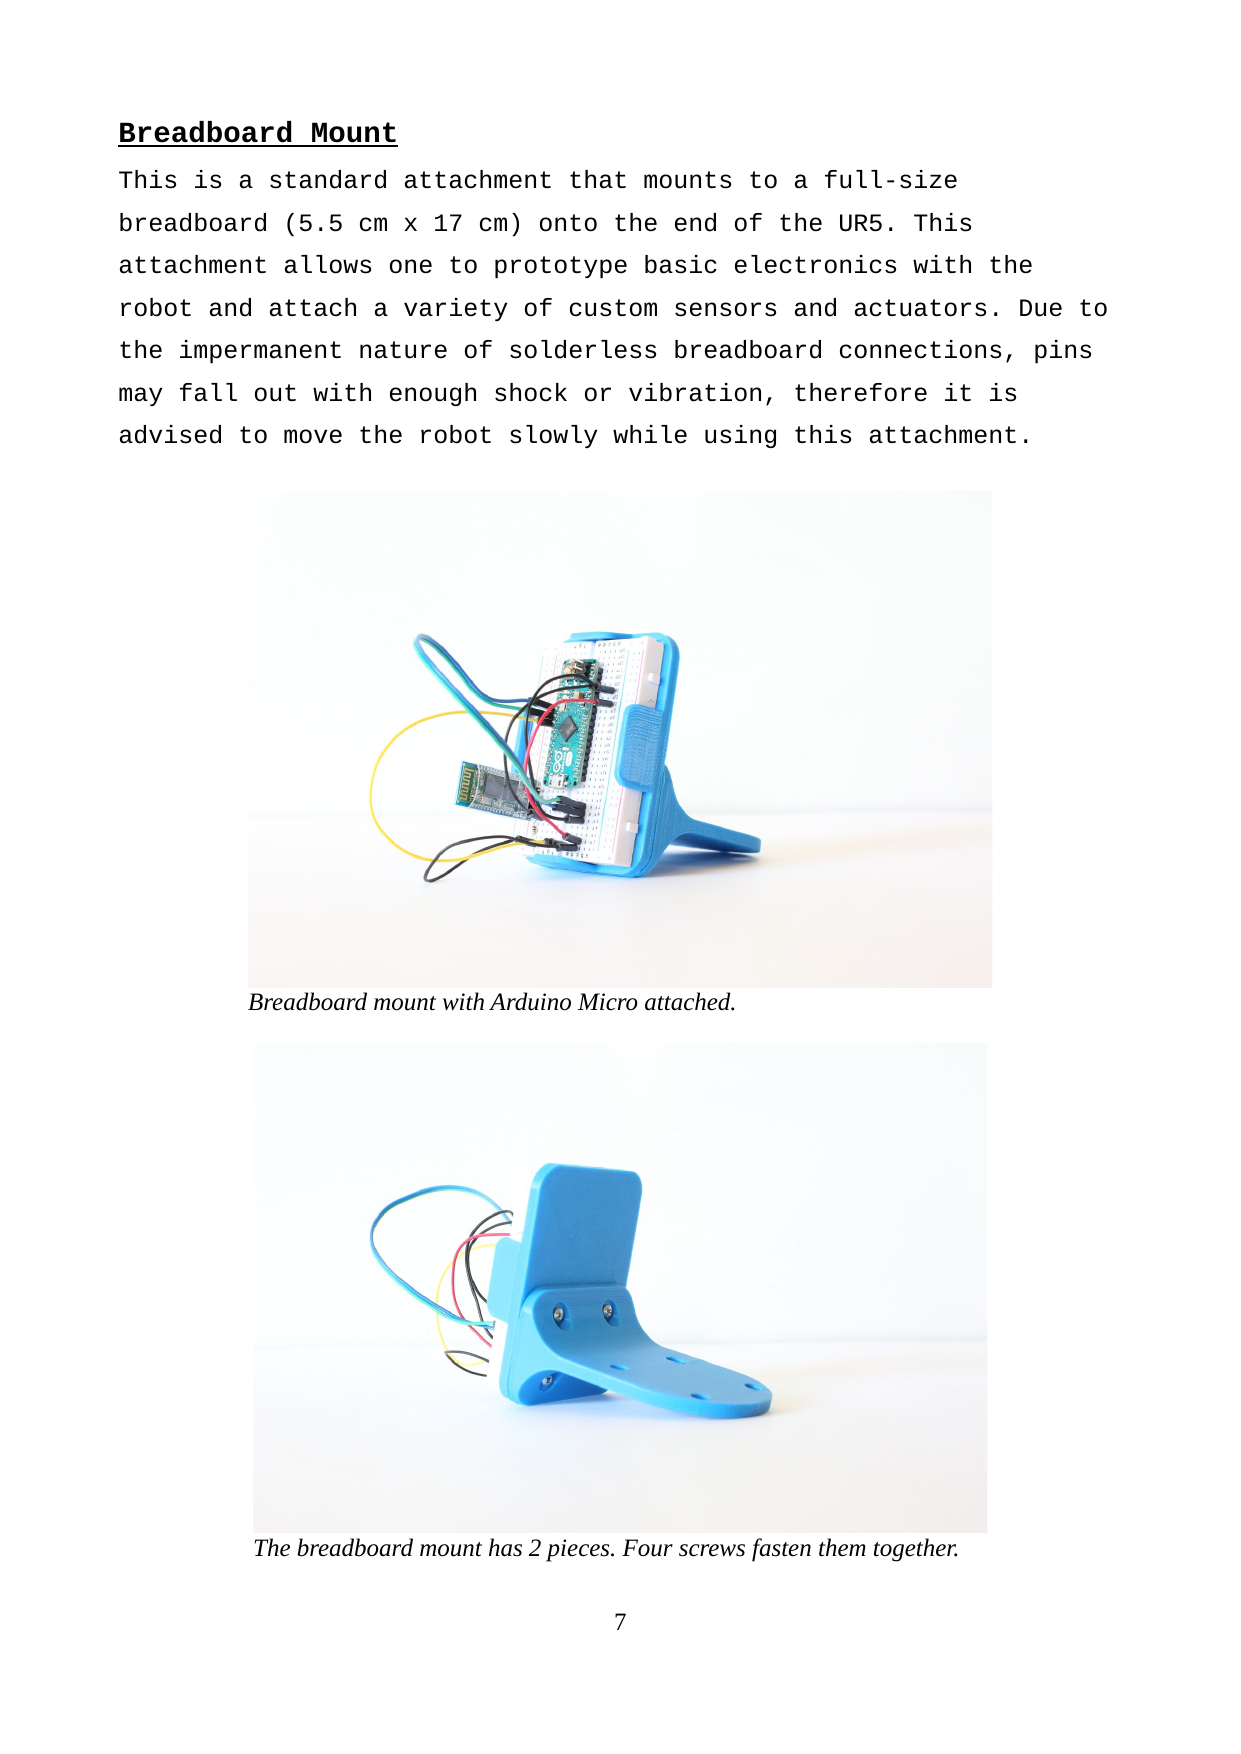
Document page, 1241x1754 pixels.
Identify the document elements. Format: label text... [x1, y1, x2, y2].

text This is a standard attachment that mounts to a full-size breadboard (5.5 cm x 17 cm) onto the end of the UR5. This attachment allows one to prototype basic electronics with the robot and attach a variety of custom sensors and actuators. Due to the impermanent nature of solderless breadboard connections, pins may fall out with enough shock or vibration, therefore it is advised to move the robot slowly while using this attachment. [118, 168, 1122, 451]
text Breadboard mount with Arduino Micro attached. [248, 988, 992, 1016]
text Breadboard Mount [118, 118, 1122, 151]
picture [253, 1043, 988, 1533]
picture [248, 491, 993, 988]
text The breadboard mount has 2 pieces. Four screws fasten them together. [253, 1533, 987, 1561]
